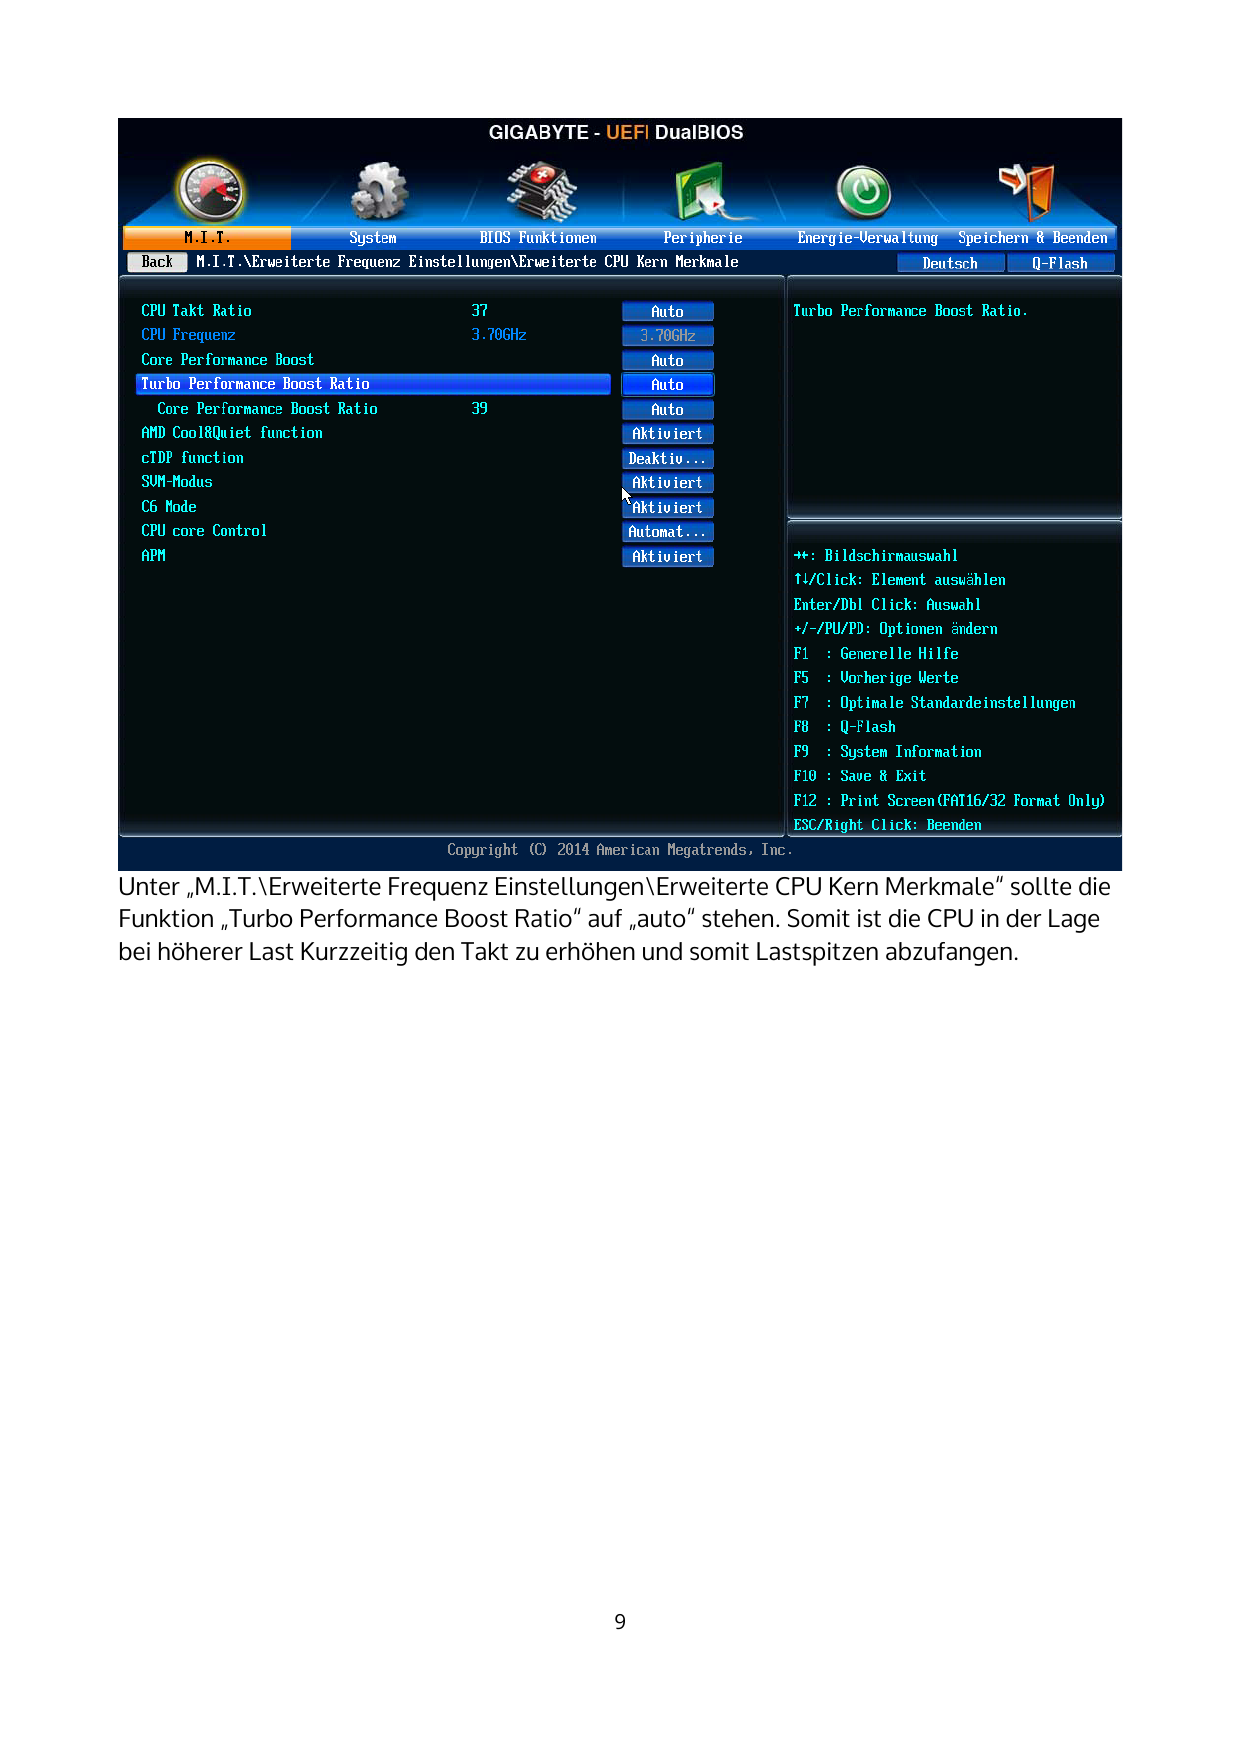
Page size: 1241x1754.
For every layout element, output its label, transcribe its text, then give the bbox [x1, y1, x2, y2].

picture [118, 118, 1123, 871]
text Unter „M.I.T.\Erweiterte Frequenz Einstellungen\Erweiterte CPU Kern Merkmale“ sollte die Funktion „Turbo Performance Boost Ratio“ auf „auto“ stehen. Somit ist die CPU in der Lage bei höherer Last Kurzzeitig den Takt zu erhöhen und somit Lastspitzen abzufangen. [118, 871, 1122, 968]
